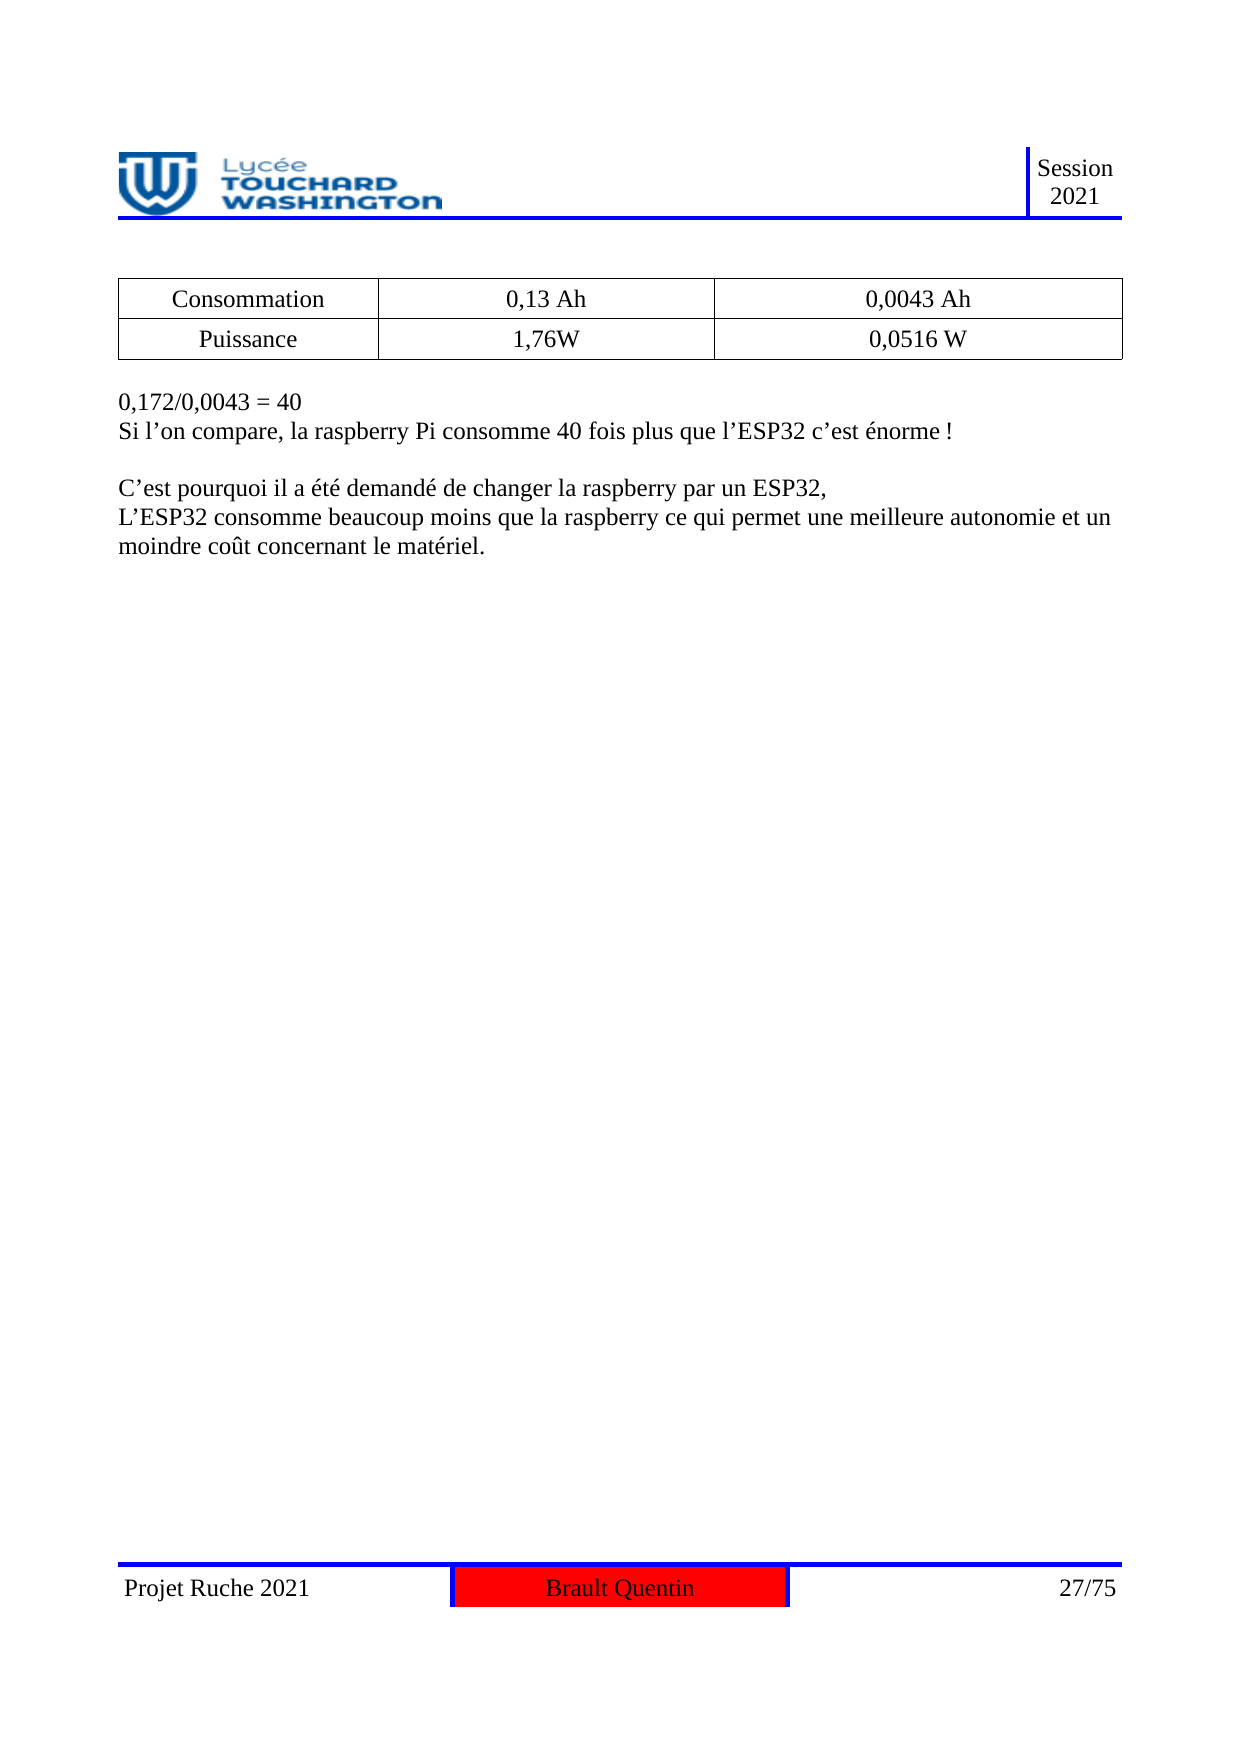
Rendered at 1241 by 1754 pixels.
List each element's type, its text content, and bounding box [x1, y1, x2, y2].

table_cell 0,13 Ah [379, 279, 714, 318]
table_cell 1,76W [379, 319, 714, 358]
table_cell Puissance [119, 319, 378, 358]
text C’est pourquoi il a été demandé de changer la raspberry par un ESP32, L’ESP32 consomme beaucoup moins que la raspberry ce qui permet une meilleure autonomie et un moindre coût concernant le matériel. [118, 473, 1122, 560]
table_cell 0,0043 Ah [715, 279, 1122, 318]
table_cell 0,0516 W [715, 319, 1122, 358]
text 0,172/0,0043 = 40 Si l’on compare, la raspberry Pi consomme 40 fois plus que l’ESP32 c’est énorme ! [118, 387, 1122, 445]
picture [118, 152, 442, 216]
table_cell Consommation [119, 279, 378, 318]
